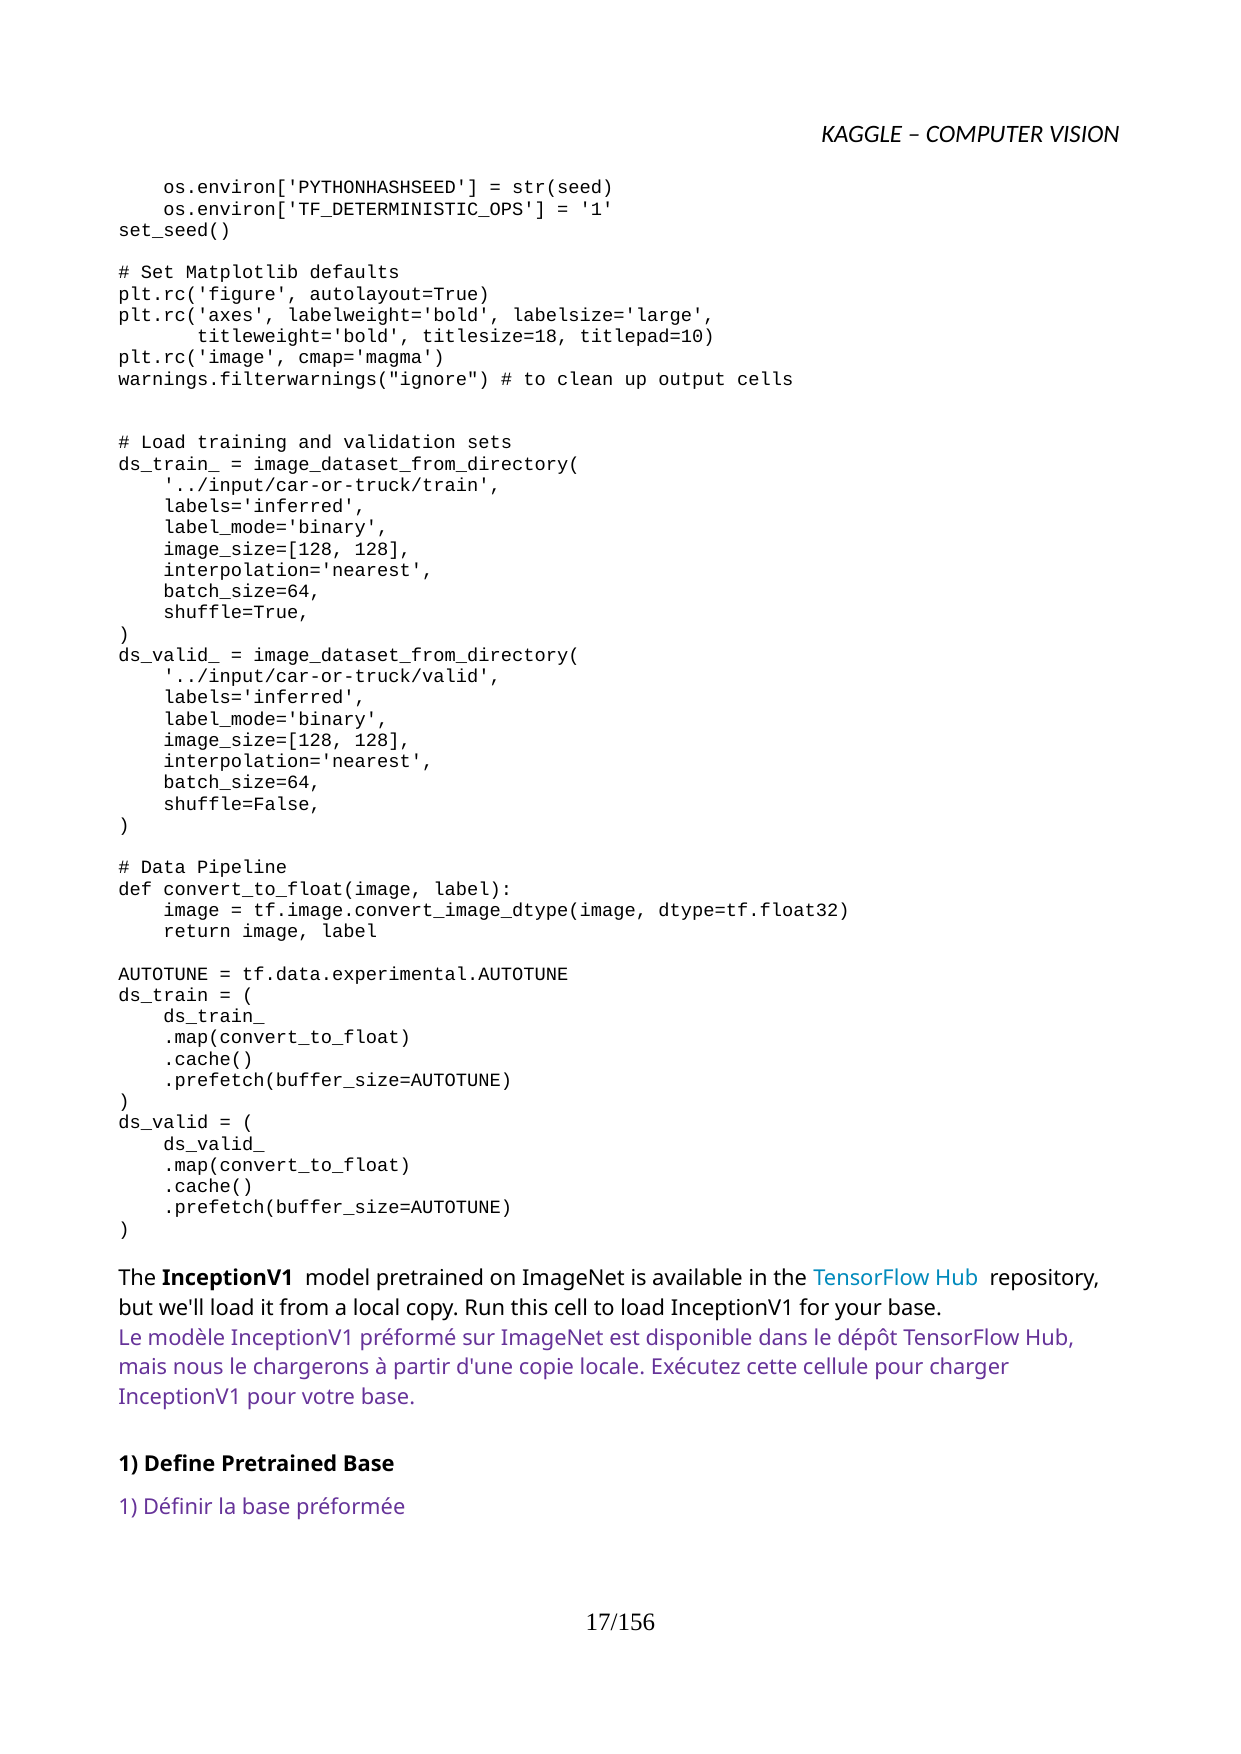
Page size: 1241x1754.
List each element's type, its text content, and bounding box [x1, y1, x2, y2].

text ) [118, 816, 1122, 837]
text .map(convert_to_float) [118, 1028, 1122, 1049]
text plt.rc('image', cmap='magma') [118, 348, 1122, 369]
text image = tf.image.convert_image_dtype(image, dtype=tf.float32) [118, 901, 1122, 922]
text def convert_to_float(image, label): [118, 879, 1122, 901]
text The InceptionV1 model pretrained on ImageNet is available in the TensorFlow Hub repository, but we'll load it from a local copy. Run this cell to load InceptionV1 for your base. [118, 1262, 1122, 1321]
text ) [118, 1219, 1122, 1241]
text 1) Définir la base préformée [118, 1491, 1122, 1520]
text ds_train_ = image_dataset_from_directory( [118, 454, 1122, 476]
text ) [118, 1092, 1122, 1113]
text label_mode='binary', [118, 518, 1122, 539]
text .map(convert_to_float) [118, 1156, 1122, 1177]
text .prefetch(buffer_size=AUTOTUNE) [118, 1071, 1122, 1092]
text batch_size=64, [118, 582, 1122, 603]
text # Load training and validation sets [118, 433, 1122, 454]
text ds_valid = ( [118, 1113, 1122, 1134]
text '../input/car-or-truck/valid', [118, 667, 1122, 688]
text labels='inferred', [118, 688, 1122, 709]
text # Set Matplotlib defaults [118, 263, 1122, 284]
text ds_train_ [118, 1007, 1122, 1028]
text .prefetch(buffer_size=AUTOTUNE) [118, 1198, 1122, 1219]
text os.environ['PYTHONHASHSEED'] = str(seed) [118, 178, 1122, 199]
text Le modèle InceptionV1 préformé sur ImageNet est disponible dans le dépôt TensorFlow Hub, mais nous le chargerons à partir d'une copie locale. Exécutez cette cellule pour charger InceptionV1 pour votre base. [118, 1321, 1122, 1411]
text labels='inferred', [118, 497, 1122, 518]
text plt.rc('axes', labelweight='bold', labelsize='large', [118, 306, 1122, 327]
text ds_valid_ = image_dataset_from_directory( [118, 646, 1122, 667]
text interpolation='nearest', [118, 752, 1122, 773]
text ds_train = ( [118, 986, 1122, 1007]
text AUTOTUNE = tf.data.experimental.AUTOTUNE [118, 964, 1122, 986]
text .cache() [118, 1177, 1122, 1198]
subtitle 1) Define Pretrained Base [118, 1448, 1122, 1478]
text set_seed() [118, 221, 1122, 242]
text warnings.filterwarnings("ignore") # to clean up output cells [118, 369, 1122, 391]
text image_size=[128, 128], [118, 731, 1122, 752]
text return image, label [118, 922, 1122, 943]
text interpolation='nearest', [118, 561, 1122, 582]
text '../input/car-or-truck/train', [118, 476, 1122, 497]
text batch_size=64, [118, 773, 1122, 794]
text .cache() [118, 1049, 1122, 1071]
text image_size=[128, 128], [118, 539, 1122, 561]
text ) [118, 624, 1122, 646]
text ds_valid_ [118, 1134, 1122, 1156]
text # Data Pipeline [118, 858, 1122, 879]
text shuffle=False, [118, 794, 1122, 816]
text os.environ['TF_DETERMINISTIC_OPS'] = '1' [118, 199, 1122, 221]
text shuffle=True, [118, 603, 1122, 624]
text label_mode='binary', [118, 709, 1122, 731]
text plt.rc('figure', autolayout=True) [118, 284, 1122, 306]
text titleweight='bold', titlesize=18, titlepad=10) [118, 327, 1122, 348]
